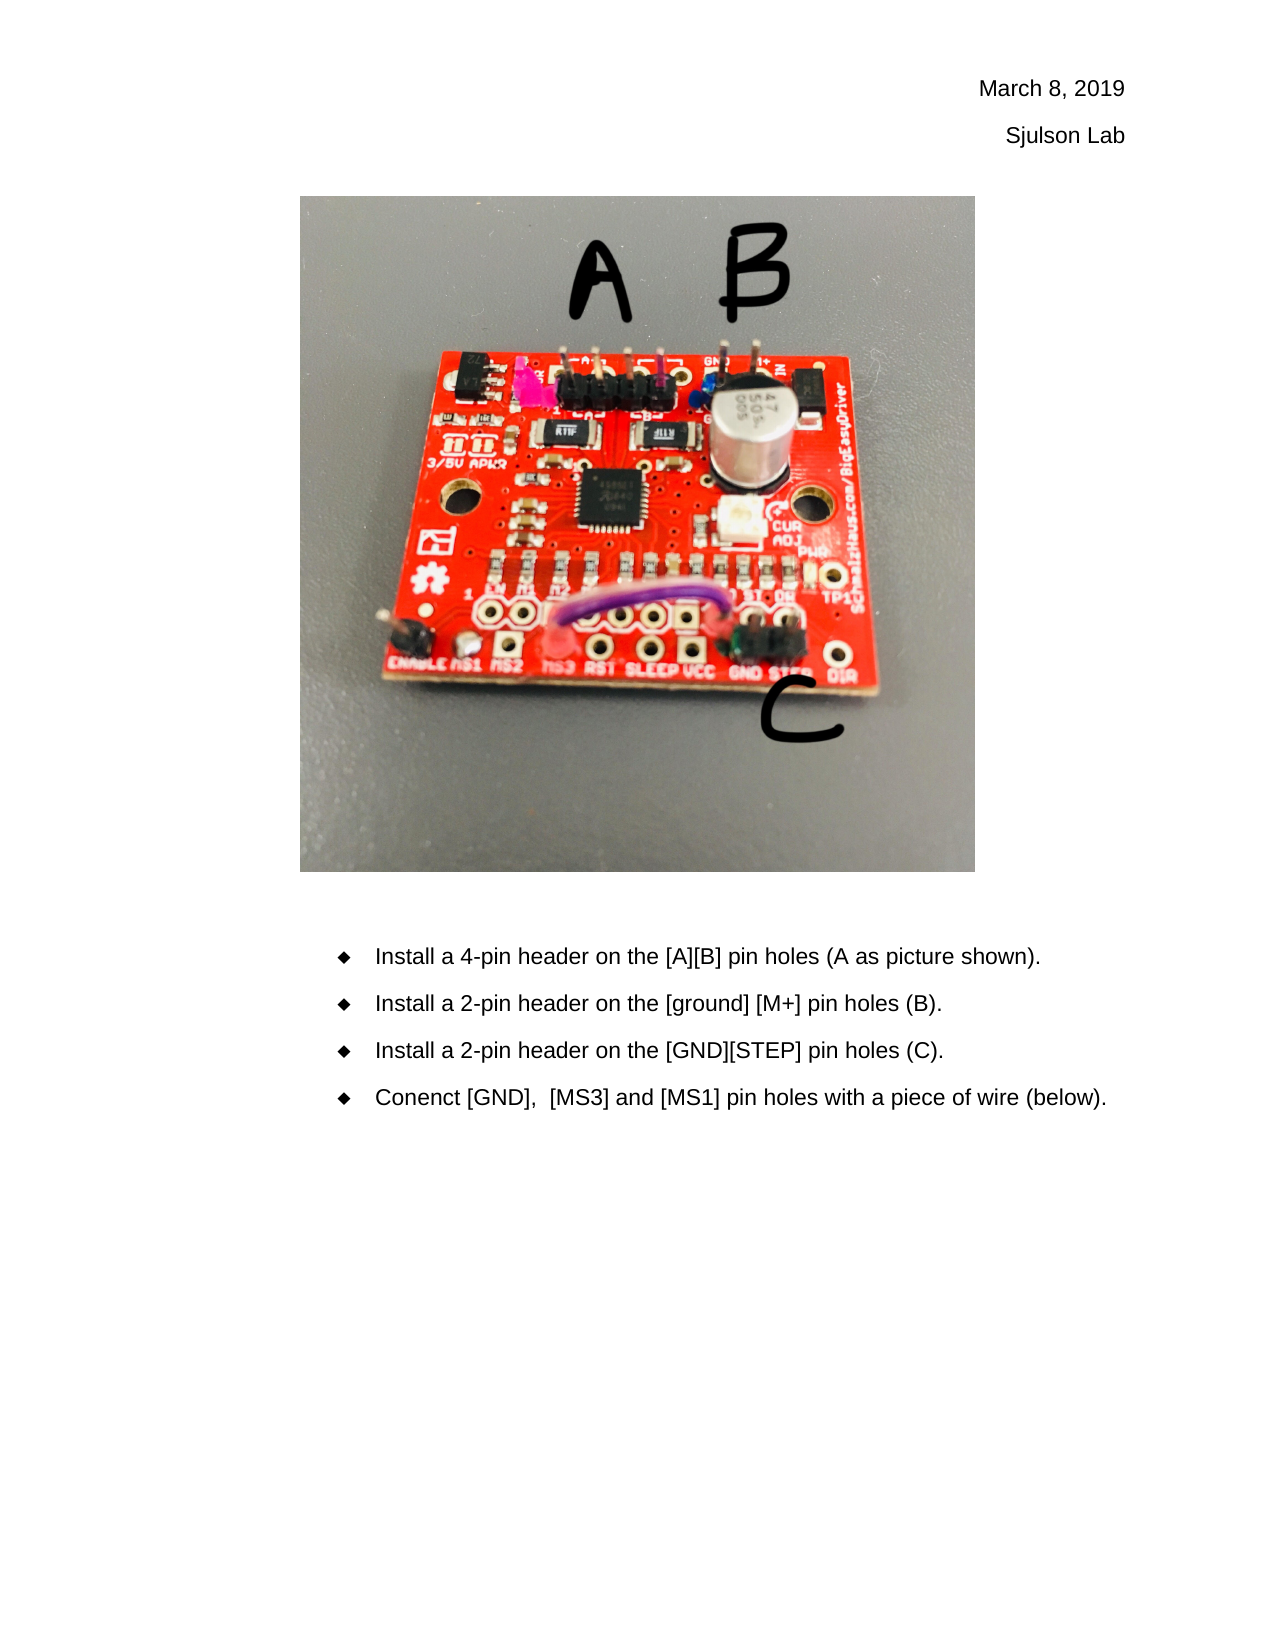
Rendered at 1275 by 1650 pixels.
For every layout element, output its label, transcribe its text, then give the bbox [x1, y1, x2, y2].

list Install a 2-pin header on the [GND][STEP] pin holes (C). [337, 1037, 1125, 1063]
list Conenct [GND], [MS3] and [MS1] pin holes with a piece of wire (below). [337, 1084, 1125, 1110]
list Install a 4-pin header on the [A][B] pin holes (A as picture shown). [337, 943, 1125, 970]
list Install a 2-pin header on the [ground] [M+] pin holes (B). [337, 990, 1125, 1017]
picture [300, 196, 975, 872]
